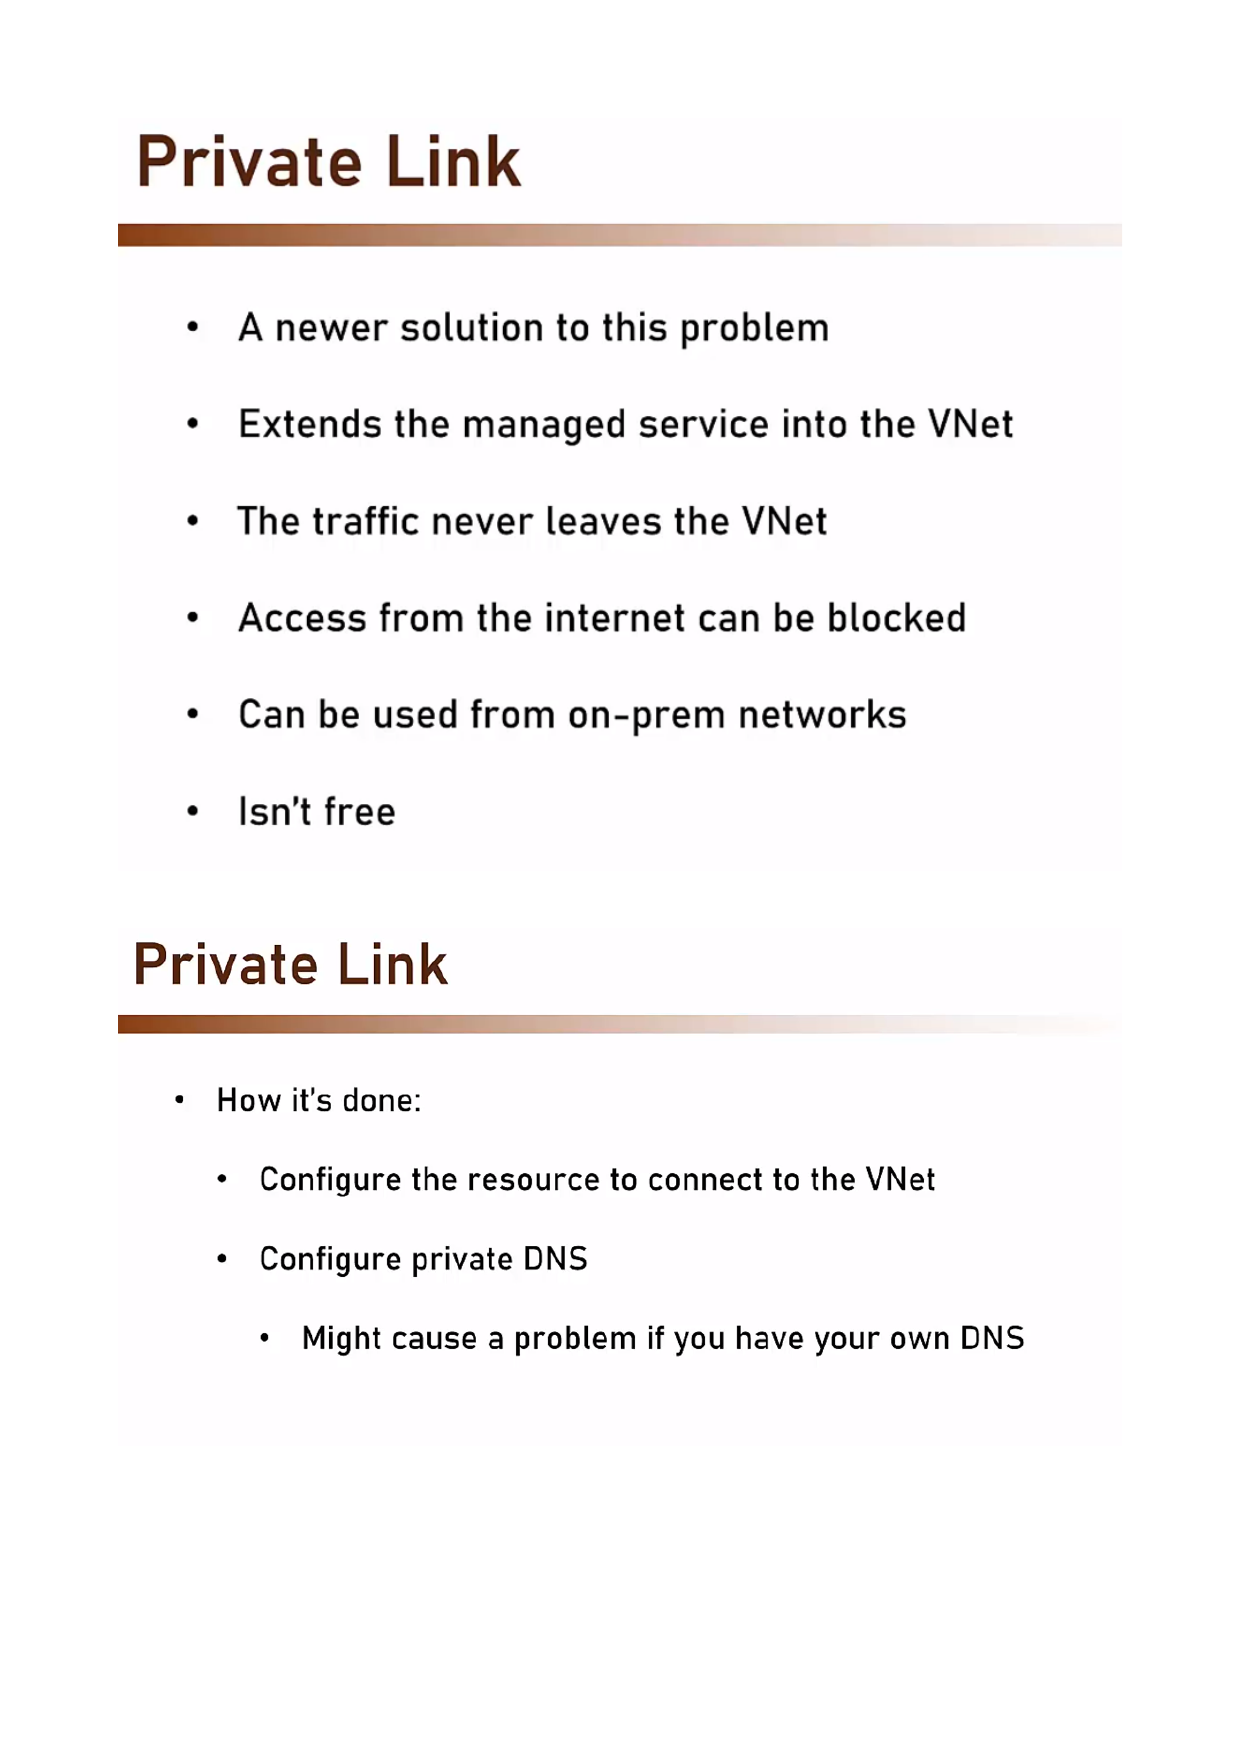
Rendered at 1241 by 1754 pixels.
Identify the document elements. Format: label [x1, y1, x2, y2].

picture [118, 118, 1123, 871]
picture [118, 928, 1123, 1446]
